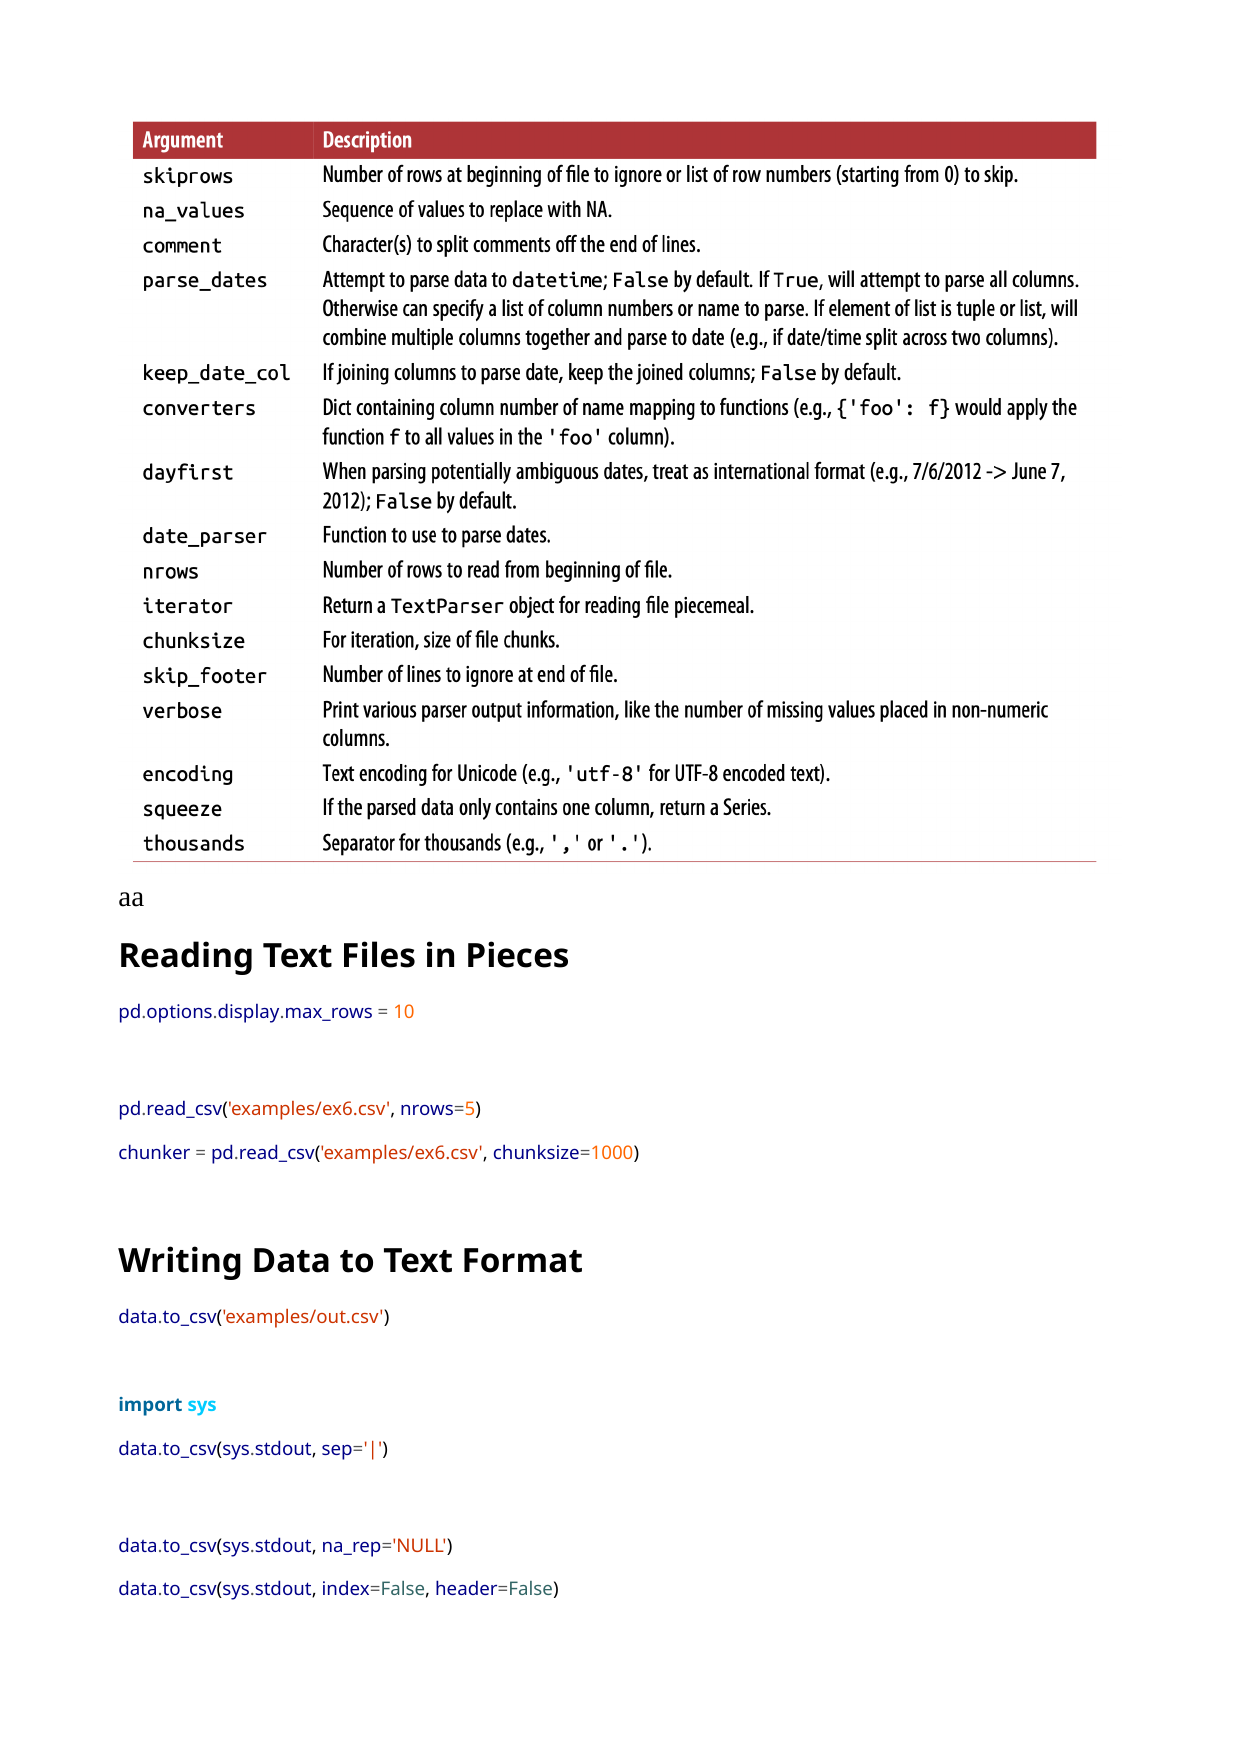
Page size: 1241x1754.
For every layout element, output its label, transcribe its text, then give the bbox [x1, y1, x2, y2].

text pd.read_csv('examples/ex6.csv', nrows=5) [118, 1096, 1122, 1121]
text data.to_csv(sys.stdout, index=False, header=False) [118, 1576, 1122, 1601]
text data.to_csv('examples/out.csv') [118, 1303, 1122, 1329]
text Reading Text Files in Pieces [118, 932, 1122, 977]
text Writing Data to Text Format [118, 1237, 1122, 1282]
text aa [118, 874, 1122, 912]
text chunker = pd.read_csv('examples/ex6.csv', chunksize=1000) [118, 1139, 1122, 1165]
text data.to_csv(sys.stdout, sep='|') [118, 1435, 1122, 1460]
text import sys [118, 1391, 1122, 1417]
text data.to_csv(sys.stdout, na_rep='NULL') [118, 1532, 1122, 1557]
picture [118, 118, 1123, 874]
text pd.options.display.max_rows = 10 [118, 999, 1122, 1024]
